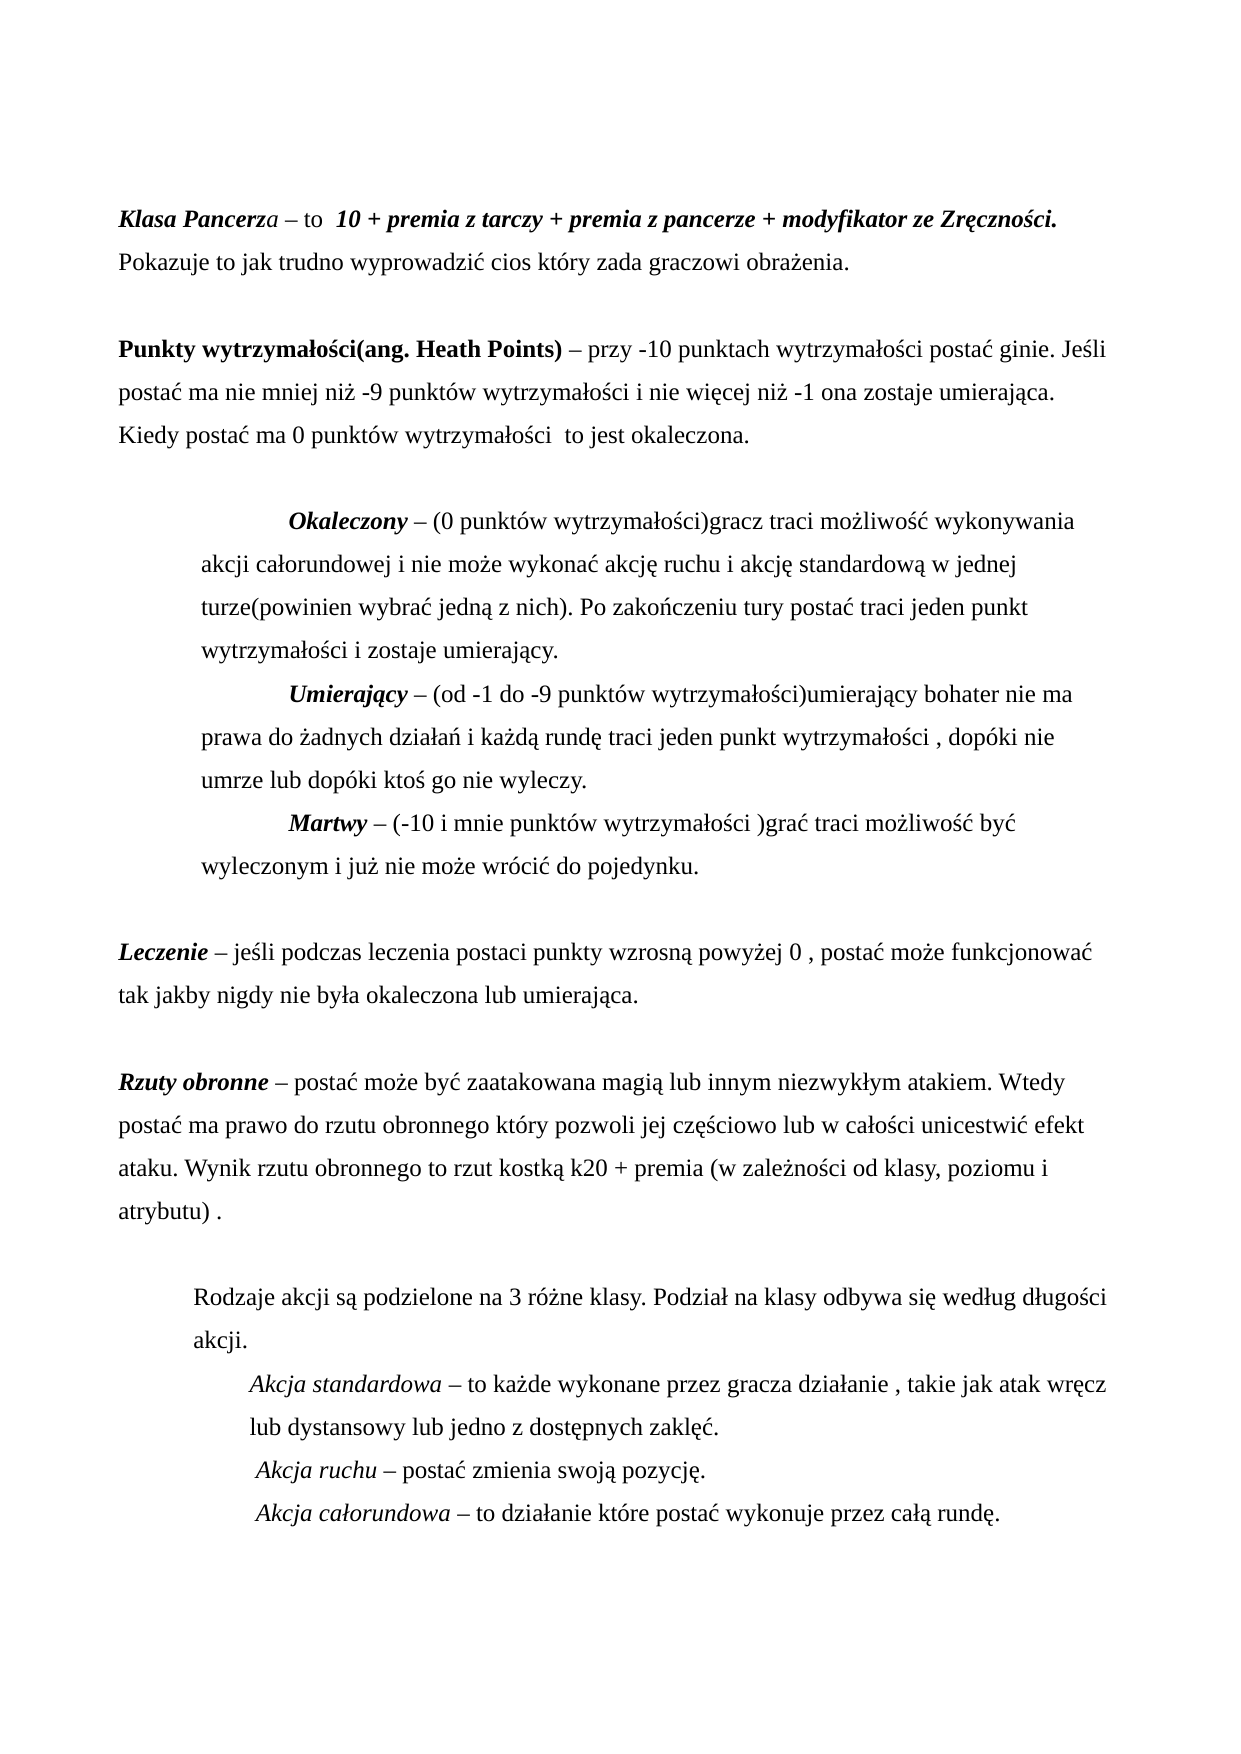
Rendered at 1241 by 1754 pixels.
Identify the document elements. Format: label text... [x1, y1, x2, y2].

text Rzuty obronne – postać może być zaatakowana magią lub innym niezwykłym atakiem. Wtedy postać ma prawo do rzutu obronnego który pozwoli jej częściowo lub w całości unicestwić efekt ataku. Wynik rzutu obronnego to rzut kostką k20 + premia (w zależności od klasy, poziomu i atrybutu) . [118, 1067, 1122, 1225]
text Umierający – (od -1 do -9 punktów wytrzymałości)umierający bohater nie ma prawa do żadnych działań i każdą rundę traci jeden punkt wytrzymałości , dopóki nie umrze lub dopóki ktoś go nie wyleczy. [201, 679, 1122, 794]
text Punkty wytrzymałości(ang. Heath Points) – przy -10 punktach wytrzymałości postać ginie. Jeśli postać ma nie mniej niż -9 punktów wytrzymałości i nie więcej niż -1 ona zostaje umierająca. Kiedy postać ma 0 punktów wytrzymałości to jest okaleczona. [118, 334, 1122, 449]
text Leczenie – jeśli podczas leczenia postaci punkty wzrosną powyżej 0 , postać może funkcjonować tak jakby nigdy nie była okaleczona lub umierająca. [118, 937, 1122, 1009]
text Akcja standardowa – to każde wykonane przez gracza działanie , takie jak atak wręcz lub dystansowy lub jedno z dostępnych zaklęć. [249, 1369, 1122, 1441]
text Rodzaje akcji są podzielone na 3 różne klasy. Podział na klasy odbywa się według długości akcji. [193, 1282, 1122, 1354]
text Klasa Pancerza – to 10 + premia z tarczy + premia z pancerze + modyfikator ze Zręczności. Pokazuje to jak trudno wyprowadzić cios który zada graczowi obrażenia. [118, 204, 1122, 276]
text Martwy – (-10 i mnie punktów wytrzymałości )grać traci możliwość być wyleczonym i już nie może wrócić do pojedynku. [201, 808, 1122, 880]
text Akcja ruchu – postać zmienia swoją pozycję. Akcja całorundowa – to działanie które postać wykonuje przez całą rundę. [249, 1455, 1122, 1527]
text Okaleczony – (0 punktów wytrzymałości)gracz traci możliwość wykonywania akcji całorundowej i nie może wykonać akcję ruchu i akcję standardową w jednej turze(powinien wybrać jedną z nich). Po zakończeniu tury postać traci jeden punkt wytrzymałości i zostaje umierający. [201, 506, 1122, 664]
